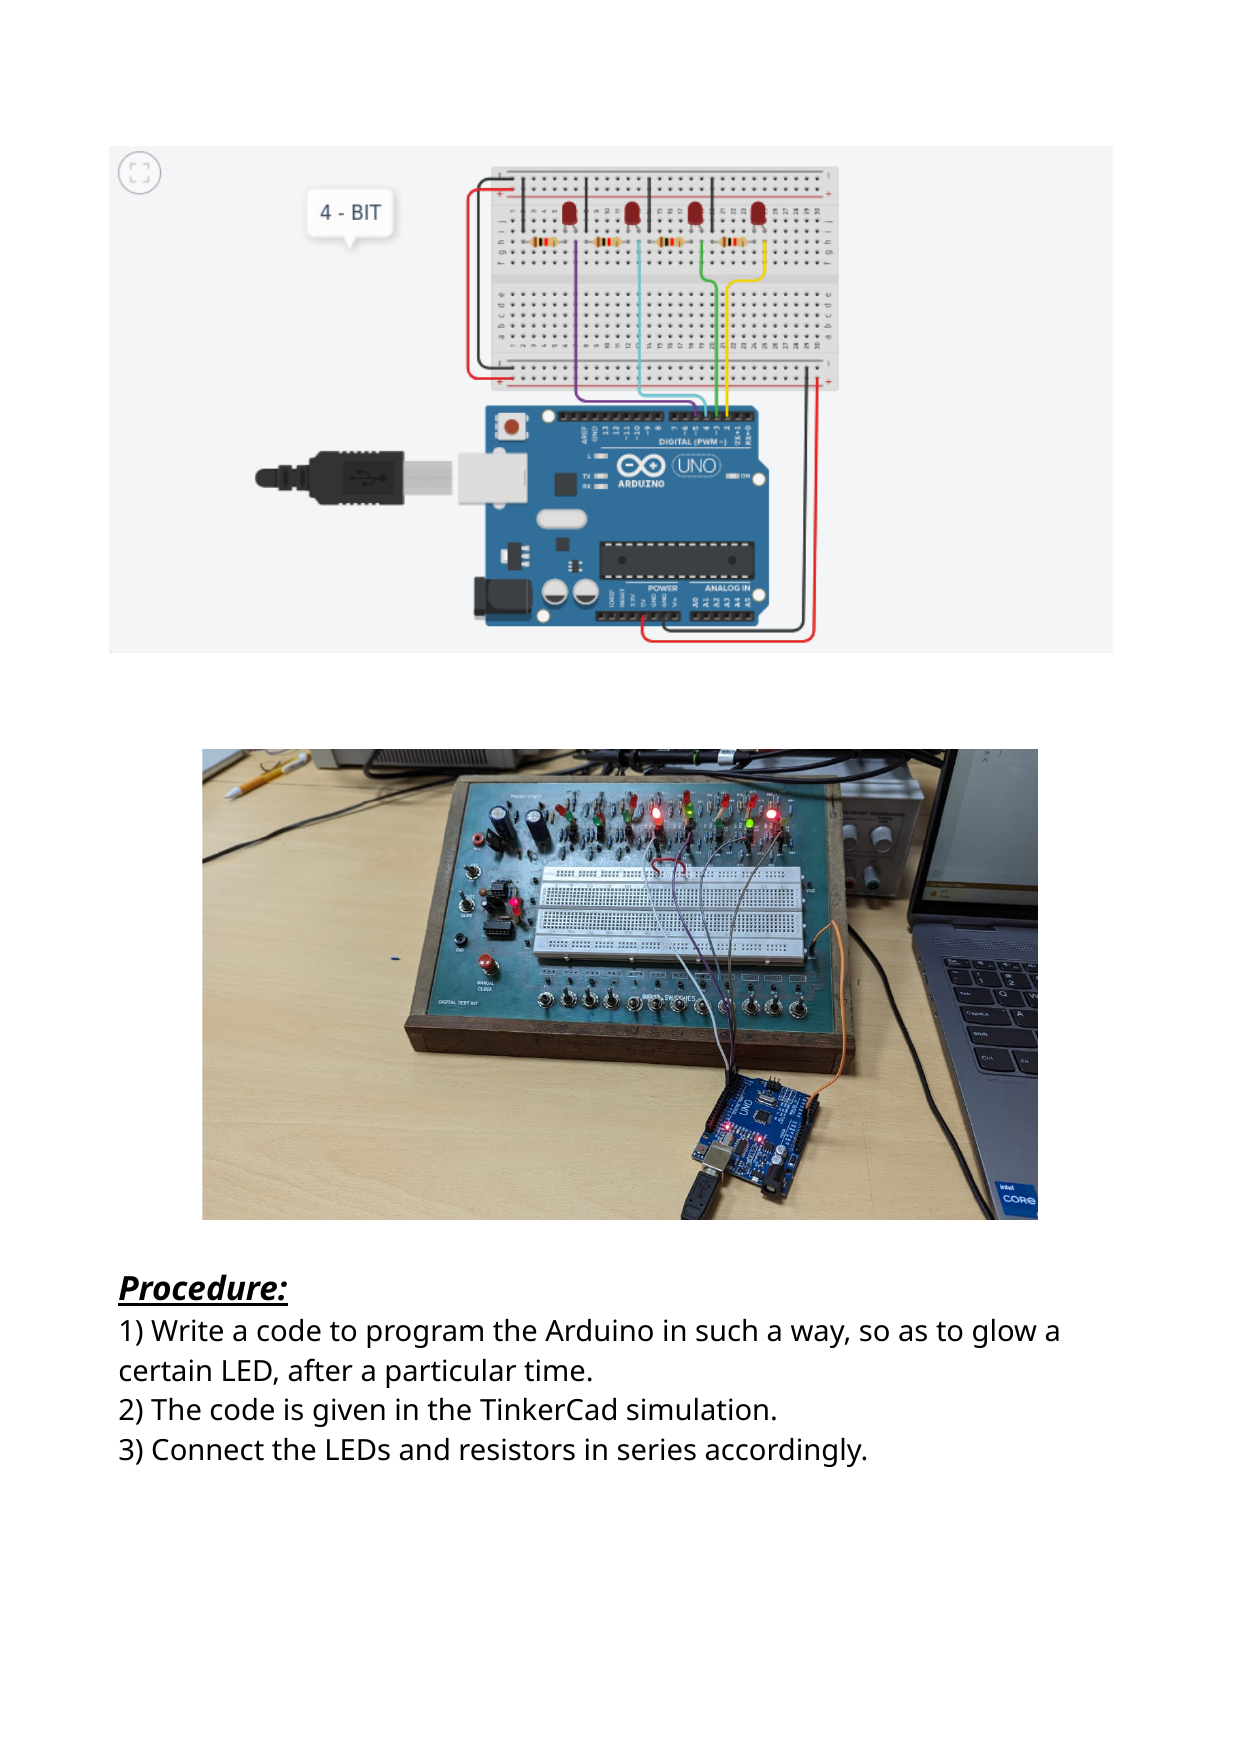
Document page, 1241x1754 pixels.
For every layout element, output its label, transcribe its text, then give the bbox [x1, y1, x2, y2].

text 3) Connect the LEDs and resistors in series accordingly. [118, 1429, 1122, 1469]
picture [202, 749, 1038, 1220]
text 1) Write a code to program the Arduino in such a way, so as to glow a certain LED, after a particular time. [118, 1310, 1122, 1390]
text 2) The code is given in the TinkerCad simulation. [118, 1390, 1122, 1429]
text Procedure: [118, 1265, 1122, 1310]
picture [108, 146, 1113, 653]
